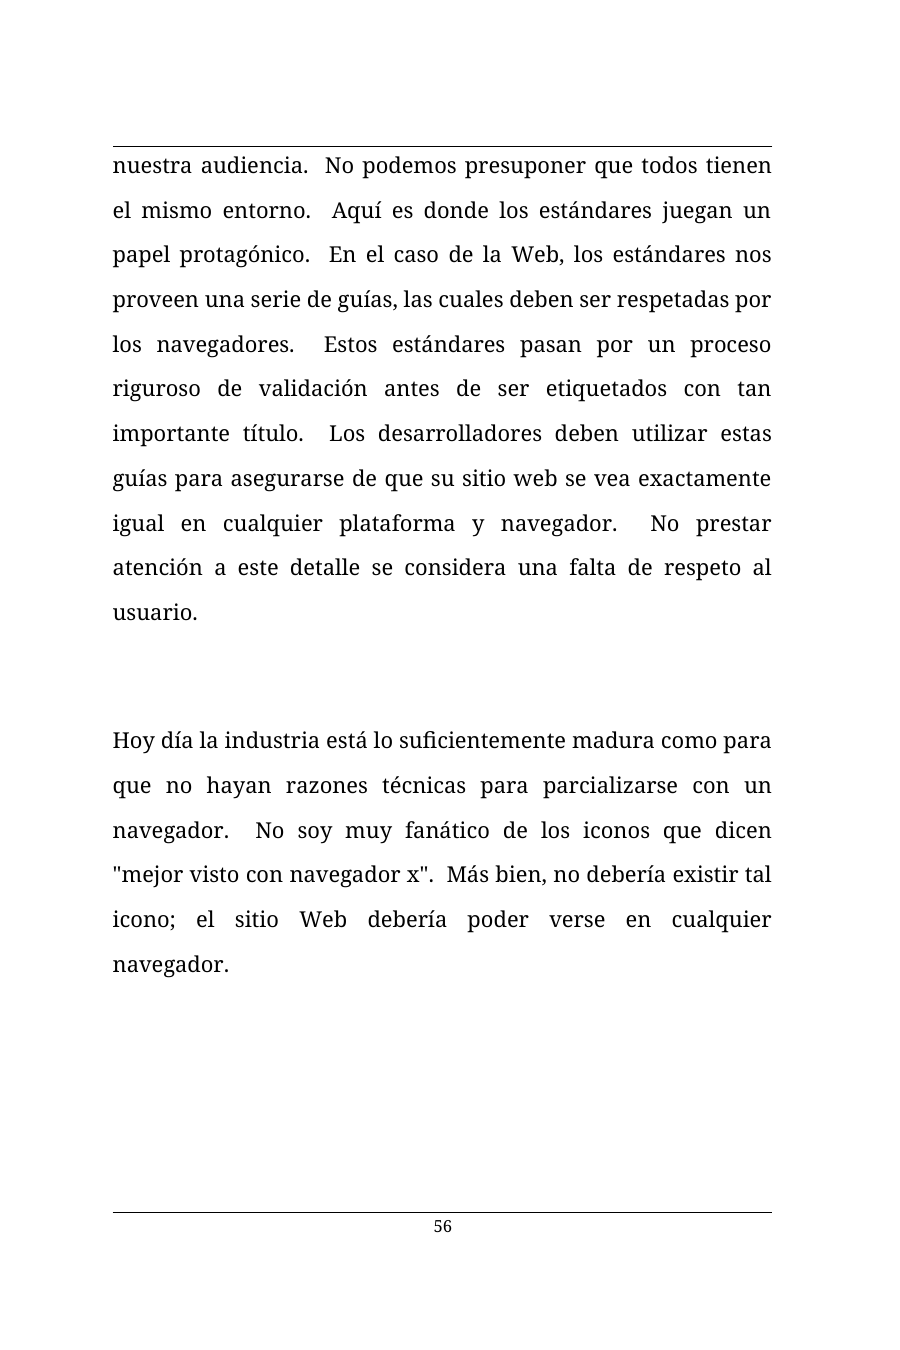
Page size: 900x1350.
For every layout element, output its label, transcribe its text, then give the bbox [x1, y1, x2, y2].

text Hoy día la industria está lo suficientemente madura como para que no hayan razones técnicas para parcializarse con un navegador. No soy muy fanático de los iconos que dicen "mejor visto con navegador x". Más bien, no debería existir tal icono; el sitio Web debería poder verse en cualquier navegador. [112, 725, 772, 978]
text nuestra audiencia. No podemos presuponer que todos tienen el mismo entorno. Aquí es donde los estándares juegan un papel protagónico. En el caso de la Web, los estándares nos proveen una serie de guías, las cuales deben ser respetadas por los navegadores. Estos estándares pasan por un proceso riguroso de validación antes de ser etiquetados con tan importante título. Los desarrolladores deben utilizar estas guías para asegurarse de que su sitio web se vea exactamente igual en cualquier plataforma y navegador. No prestar atención a este detalle se considera una falta de respeto al usuario. [112, 150, 772, 627]
